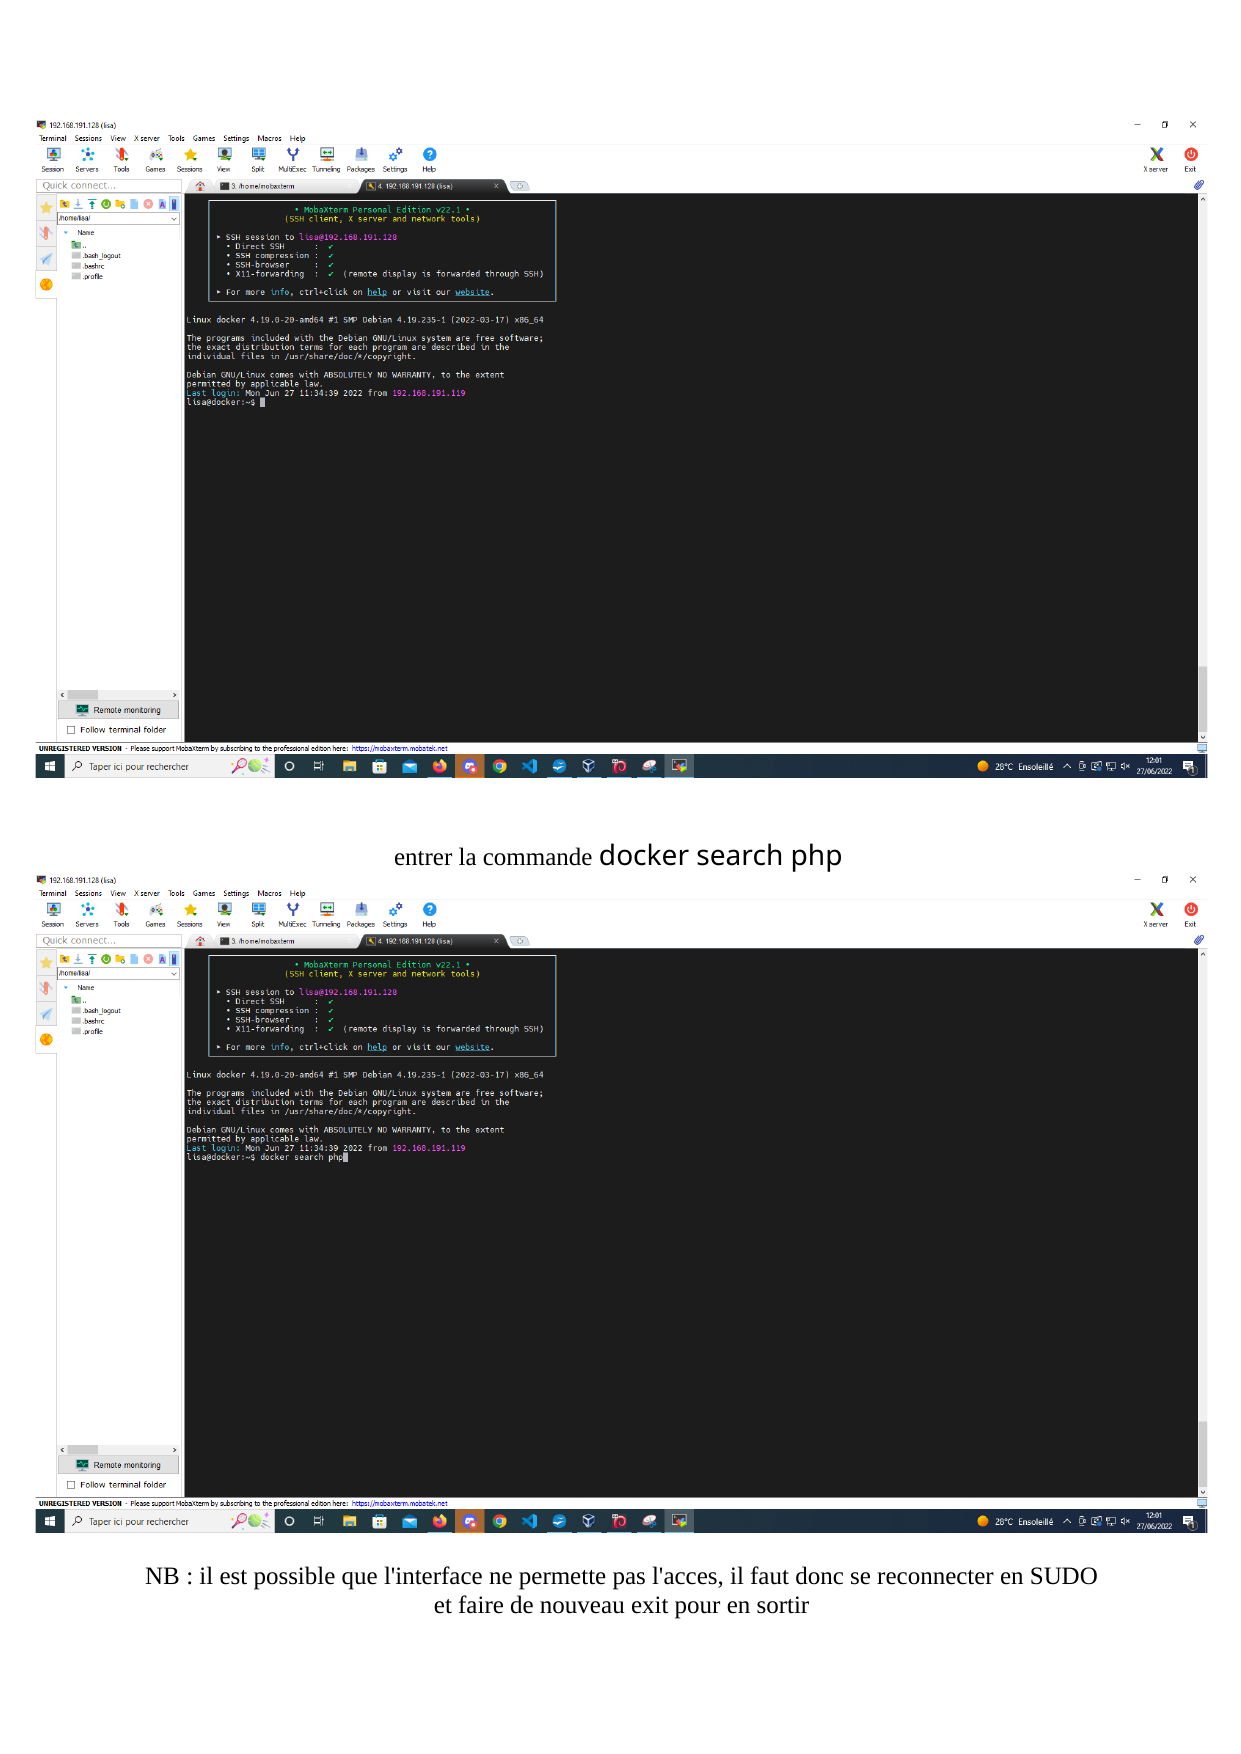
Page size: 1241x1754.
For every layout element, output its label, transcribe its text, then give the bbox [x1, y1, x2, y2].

text entrer la commande docker search php [36, 835, 1207, 873]
text et faire de nouveau exit pour en sortir [36, 1590, 1207, 1618]
text NB : il est possible que l'interface ne permette pas l'acces, il faut donc se reconnecter en SUDO [36, 1561, 1207, 1590]
picture [35, 873, 1208, 1533]
picture [35, 118, 1208, 778]
